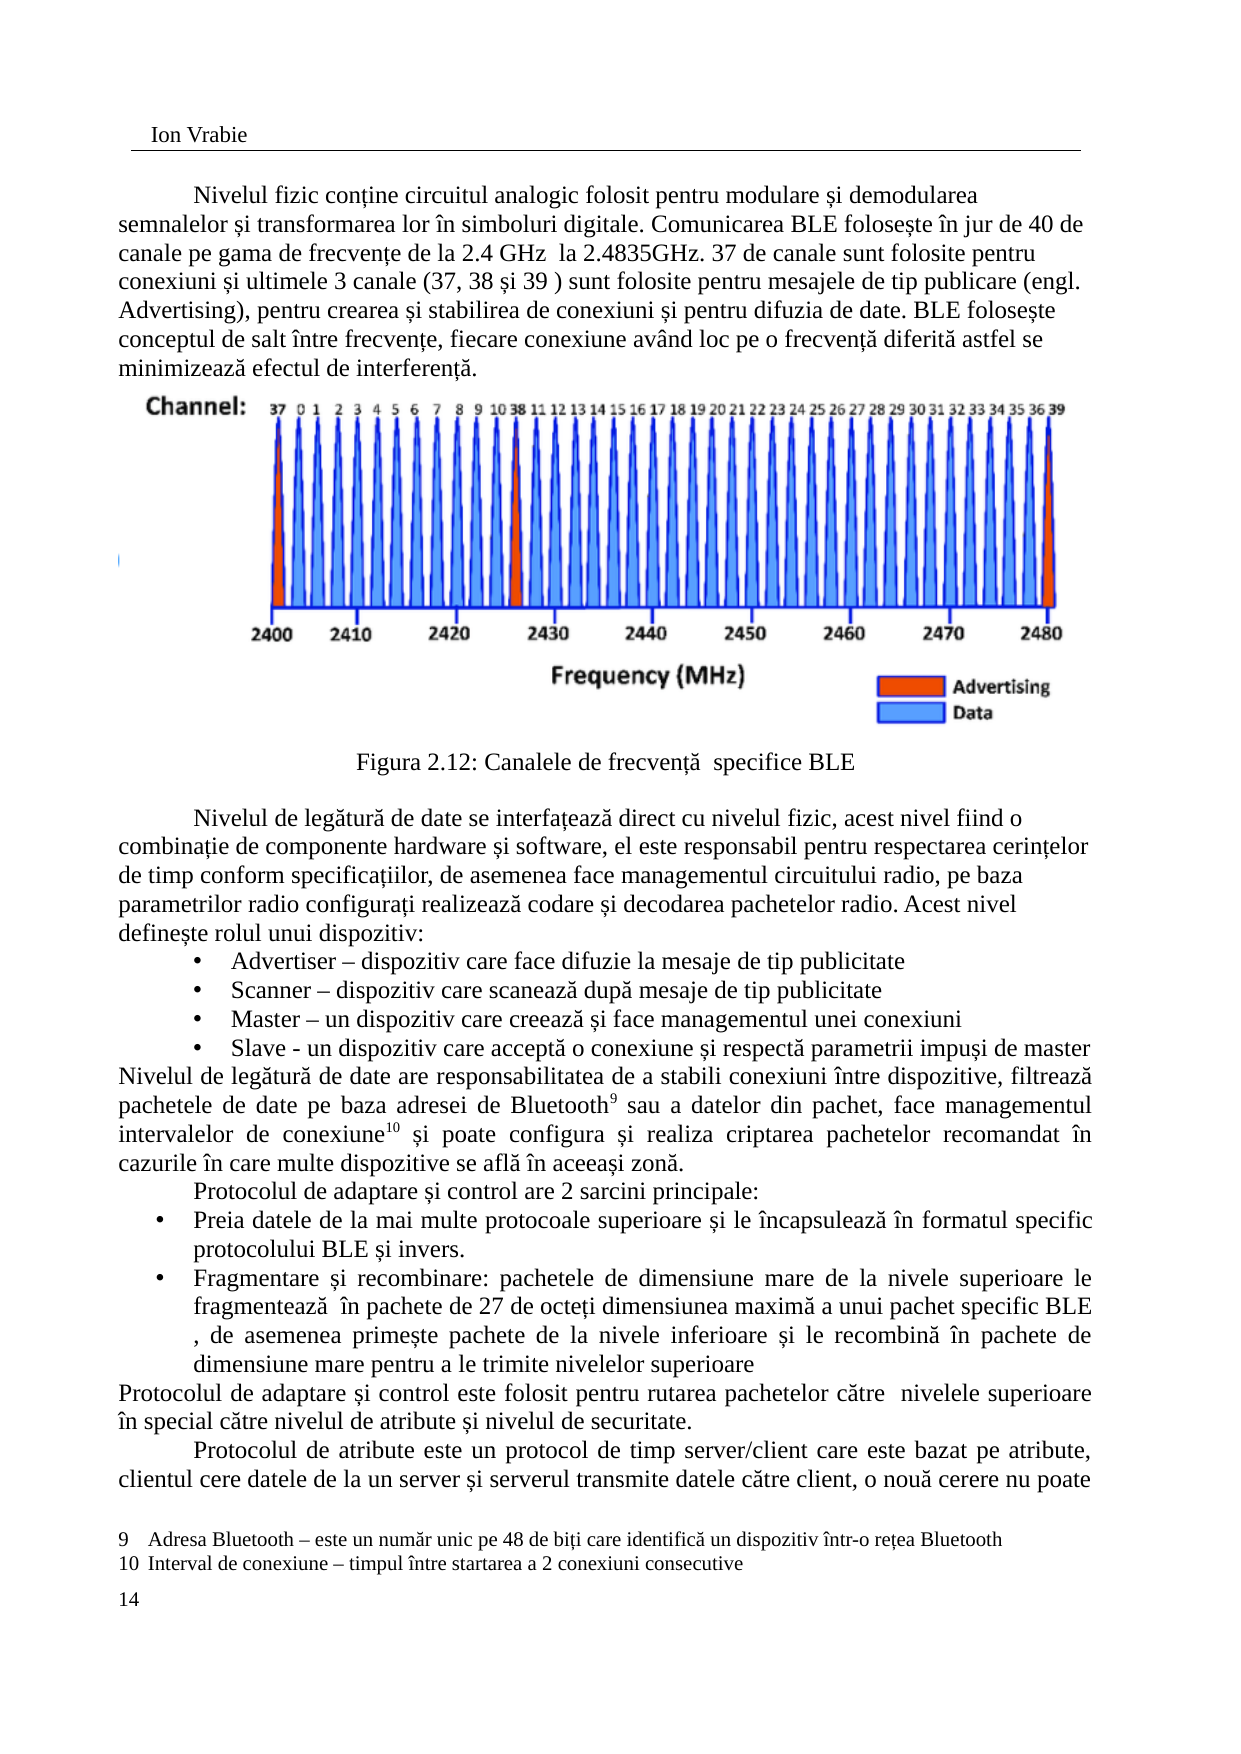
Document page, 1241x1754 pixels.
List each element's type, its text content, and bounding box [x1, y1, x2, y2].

text Interval de conexiune – timpul între startarea a 2 conexiuni consecutive [118, 1551, 1093, 1575]
list Fragmentare și recombinare: pachetele de dimensiune mare de la nivele superioare le fragmentează în pachete de 27 de octeți dimensiunea maximă a unui pachet specific BLE , de asemenea primește pachete de la nivele inferioare și le recombină în pachete de dimensiune mare pentru a le trimite nivelelor superioare [156, 1263, 1093, 1378]
list Slave - un dispozitiv care acceptă o conexiune și respectă parametrii impuși de master [193, 1033, 1093, 1061]
list Advertiser – dispozitiv care face difuzie la mesaje de tip publicitate [193, 946, 1093, 975]
text Protocolul de adaptare și control este folosit pentru rutarea pachetelor către nivelele superioare în special către nivelul de atribute și nivelul de securitate. [118, 1378, 1093, 1435]
text Figura 2.12: Canalele de frecvență specifice BLE [111, 393, 1101, 776]
list Master – un dispozitiv care creează și face managementul unei conexiuni [193, 1004, 1093, 1033]
text Nivelul fizic conține circuitul analogic folosit pentru modulare și demodularea semnalelor și transformarea lor în simboluri digitale. Comunicarea BLE folosește în jur de 40 de canale pe gama de frecvențe de la 2.4 GHz la 2.4835GHz. 37 de canale sunt folosite pentru conexiuni și ultimele 3 canale (37, 38 și 39 ) sunt folosite pentru mesajele de tip publicare (engl. Advertising), pentru crearea și stabilirea de conexiuni și pentru difuzia de date. BLE folosește conceptul de salt între frecvențe, fiecare conexiune având loc pe o frecvență diferită astfel se minimizează efectul de interferență. [118, 180, 1093, 381]
list Preia datele de la mai multe protocoale superioare și le încapsulează în formatul specific protocolului BLE și invers. [156, 1205, 1093, 1263]
text [118, 381, 1093, 393]
text Nivelul de legătură de date se interfațează direct cu nivelul fizic, acest nivel fiind o combinație de componente hardware și software, el este responsabil pentru respectarea cerințelor de timp conform specificațiilor, de asemenea face managementul circuitului radio, pe baza parametrilor radio configurați realizează codare și decodarea pachetelor radio. Acest nivel definește rolul unui dispozitiv: [111, 776, 1101, 946]
list Scanner – dispozitiv care scanează după mesaje de tip publicitate [193, 975, 1093, 1004]
text Protocolul de atribute este un protocol de timp server/client care este bazat pe atribute, clientul cere datele de la un server și serverul transmite datele către client, o nouă cerere nu poate [118, 1435, 1093, 1493]
picture [118, 393, 1093, 742]
text Protocolul de adaptare și control are 2 sarcini principale: [118, 1176, 1093, 1205]
text Adresa Bluetooth – este un număr unic pe 48 de biți care identifică un dispozitiv într-o rețea Bluetooth [118, 1527, 1093, 1551]
text Nivelul de legătură de date are responsabilitatea de a stabili conexiuni între dispozitive, filtrează pachetele de date pe baza adresei de Bluetooth sau a datelor din pachet, face managementul intervalelor de conexiune și poate configura și realiza criptarea pachetelor recomandat în cazurile în care multe dispozitive se află în aceeași zonă. [118, 1061, 1093, 1176]
